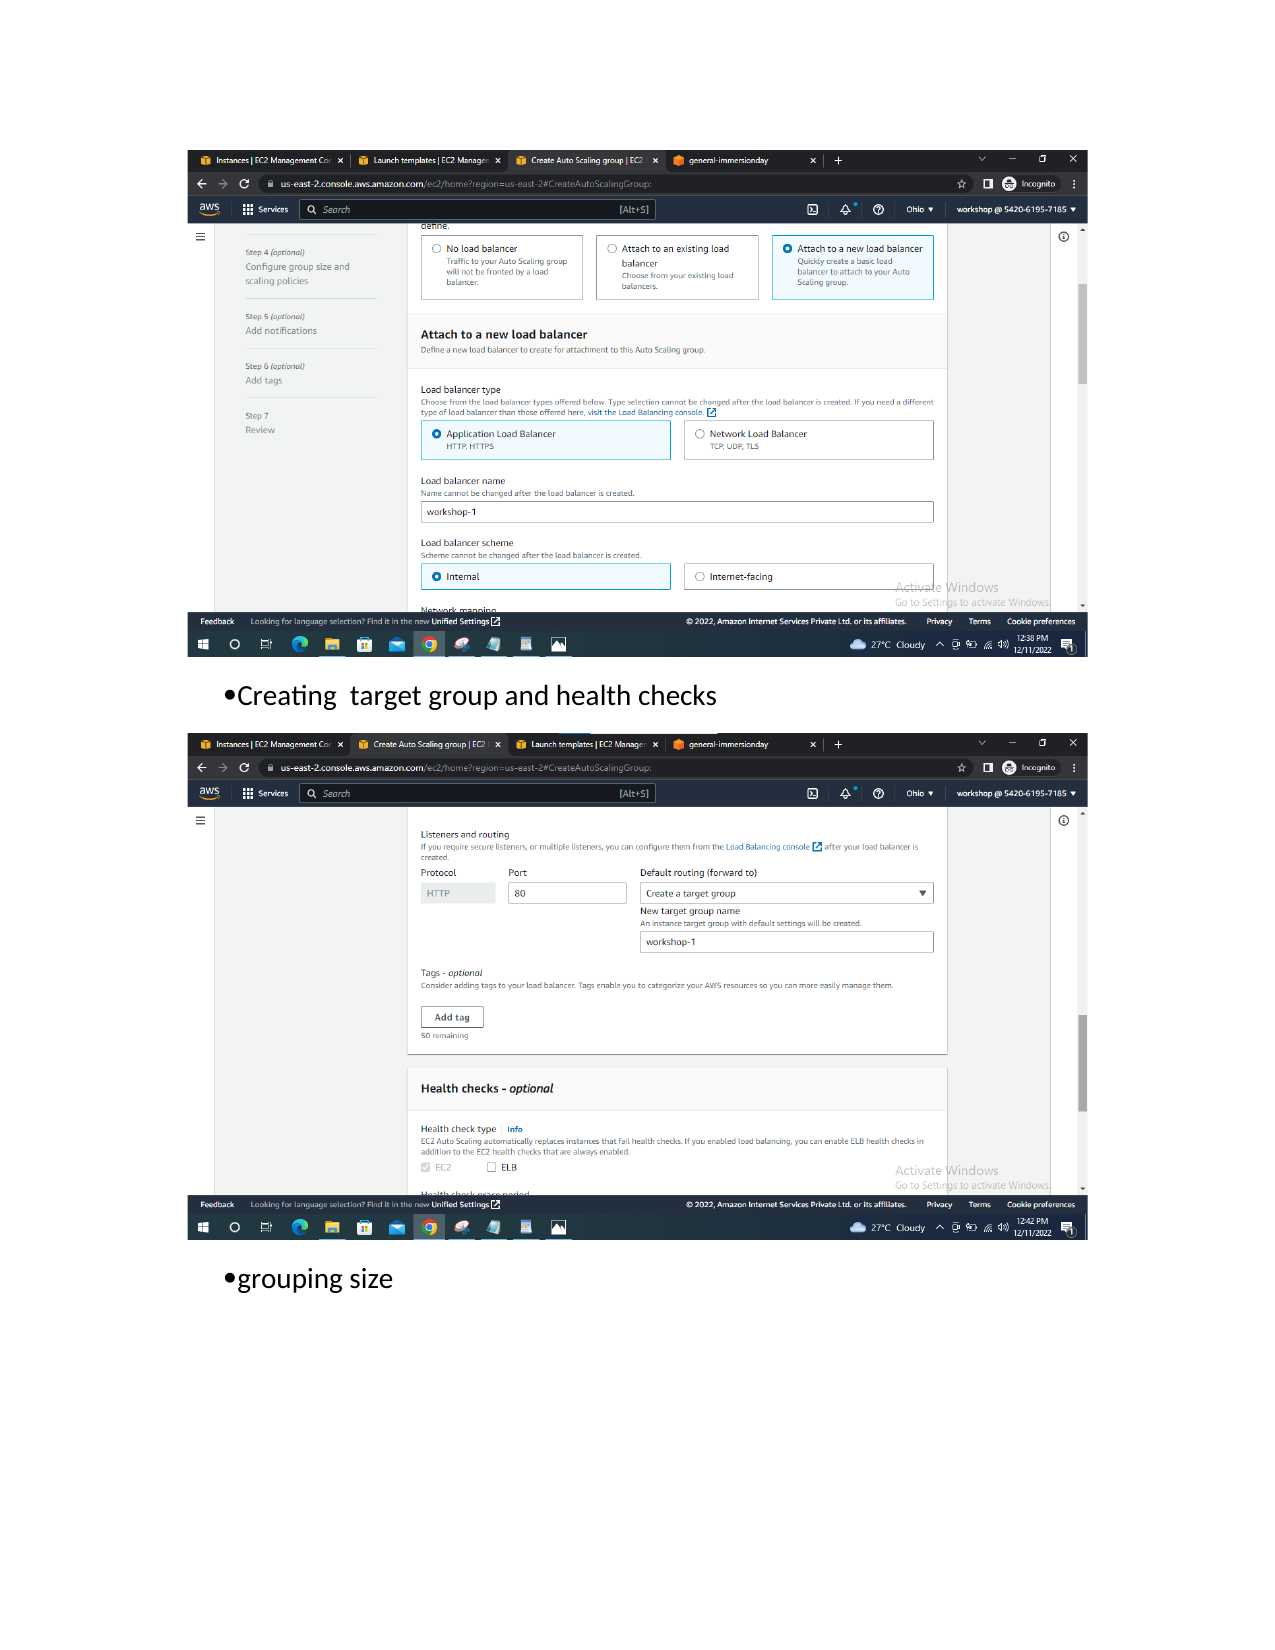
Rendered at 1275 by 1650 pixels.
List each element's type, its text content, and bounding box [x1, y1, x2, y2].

list Creating target group and health checks [225, 677, 1087, 713]
list grouping size [225, 1261, 1087, 1296]
